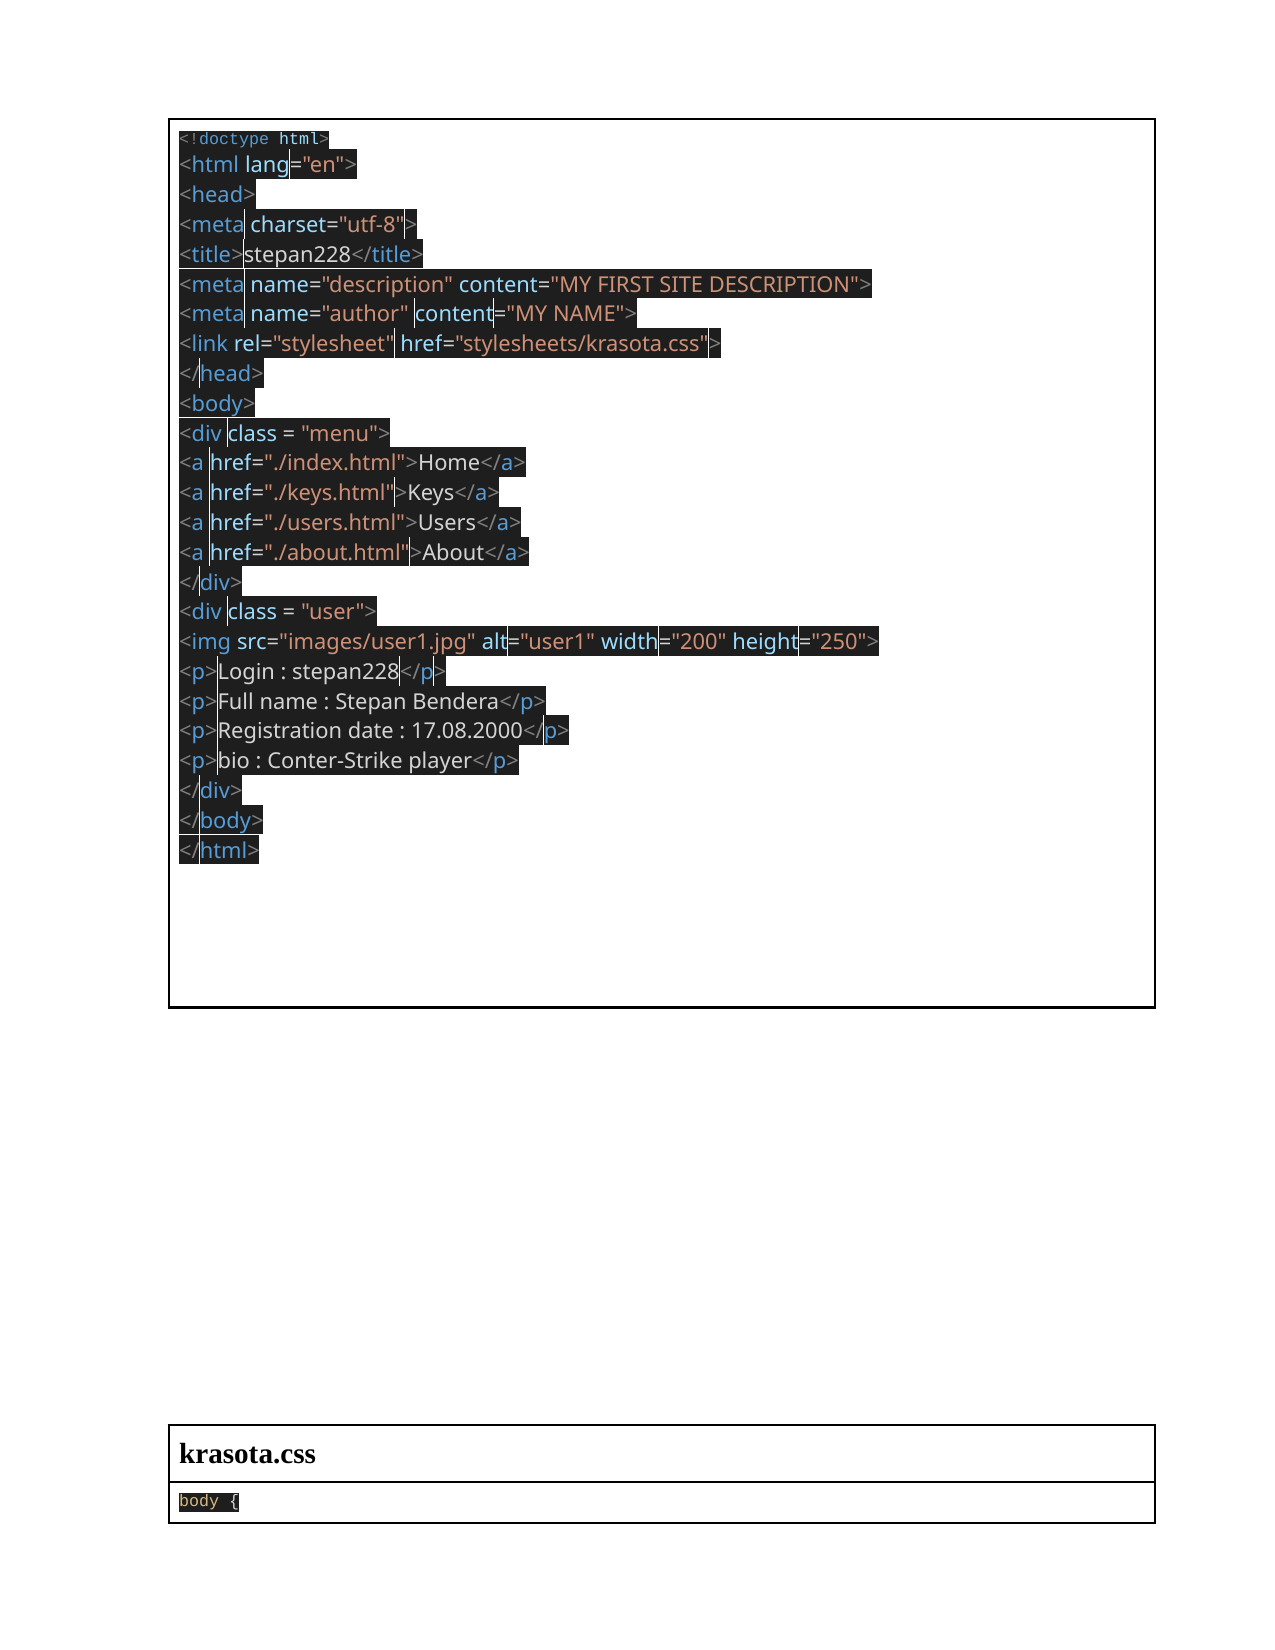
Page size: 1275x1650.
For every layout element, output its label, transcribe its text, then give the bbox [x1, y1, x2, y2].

table_cell body { background-image: url(../images/backgrnd.jpg); background-size: 100%; margin: 0%; padding: 0%; } .menu { background-color: #3a86dd; width: 100%; height: 80px; margin-left: auto; margin-right: auto; text-align: center; word-spacing: 5cm; } .menu a { display: inline-block; vertical-align: middle; margin-top: auto; margin-bottom: auto; font: 45pt serif; text-decoration: none; color: white; } .menu a:hover { color: #3a86dd; background-color: white; } .name { text-align: center; color: white; } .descr { background-color: cadetblue; margin-left: 450px; margin-right: 25%; width: 960px; text-align: center; color: white; font: 15pt serif; display: inline-block; } .usersTable a { color: white; text-decoration: none; text-align: center; width: 100%; margin: auto; } .usersTable a:hover { color: #3a86dd; } .table, th, td { text-align: center; color: white; border: 1px solid white; border-collapse: collapse; width: 30%; margin: auto; } .user { color: white; text-align: center; } .keys { text-align: center; color: white; word-spacing: 3cm; } .keys a { text-align: center; display: inline-block; vertical-align: middle; margin-top: auto; margin-bottom: auto; } .game { color: white; font: 15pt serif; } [170, 1483, 1154, 1522]
table_cell <!doctype html> <html lang="en"> <head> <meta charset="utf-8"> <title>stepan228</title> <meta name="description" content="MY FIRST SITE DESCRIPTION"> <meta name="author" content="MY NAME"> <link rel="stylesheet" href="stylesheets/krasota.css"> </head> <body> <div class = "menu"> <a href="./index.html">Home</a> <a href="./keys.html">Keys</a> <a href="./users.html">Users</a> <a href="./about.html">About</a> </div> <div class = "user"> <img src="images/user1.jpg" alt="user1" width="200" height="250"> <p>Login : stepan228</p> <p>Full name : Stepan Bendera</p> <p>Registration date : 17.08.2000</p> <p>bio : Conter-Strike player</p> </div> </body> </html> [170, 120, 1154, 1006]
table_header krasota.css [170, 1426, 1154, 1481]
